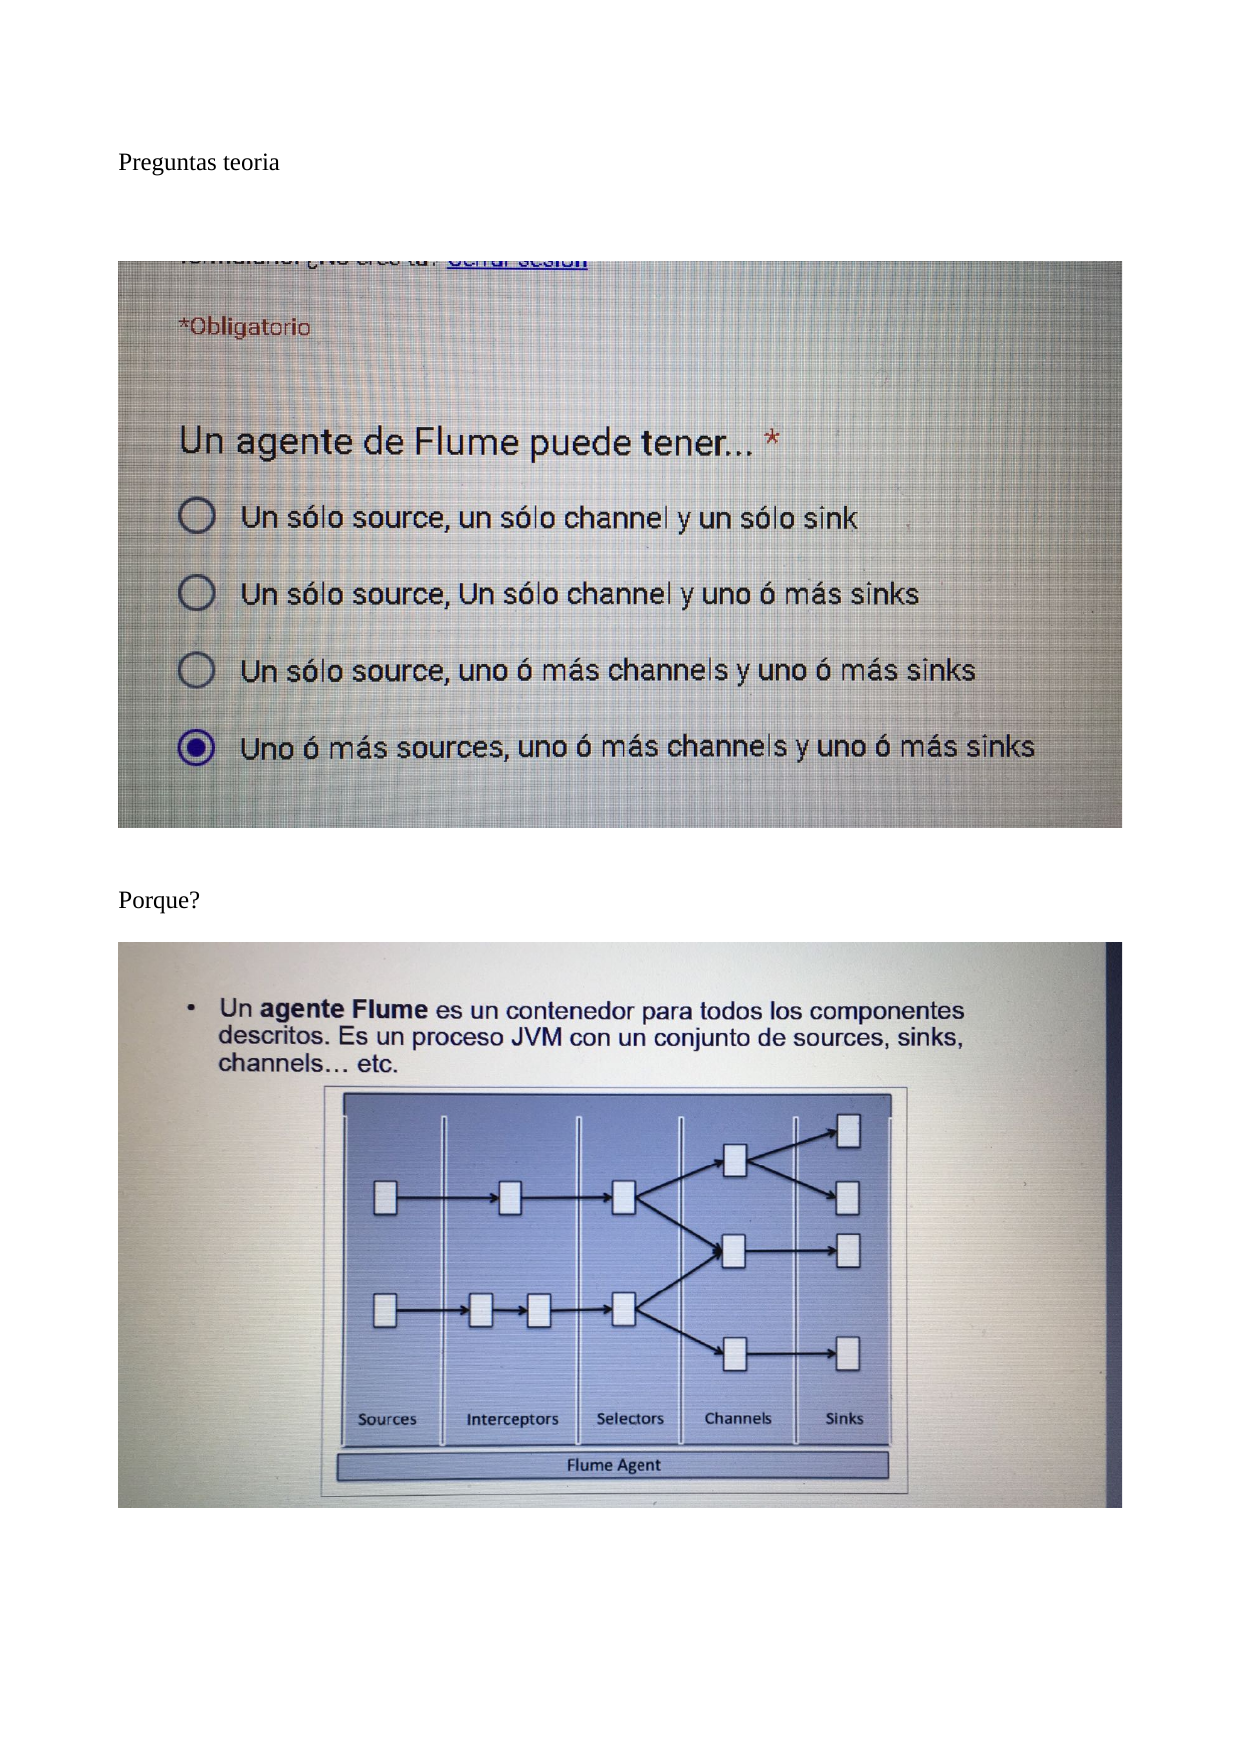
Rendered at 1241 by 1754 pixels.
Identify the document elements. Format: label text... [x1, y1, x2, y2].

text Porque? [118, 885, 1122, 913]
picture [118, 261, 1123, 828]
picture [118, 942, 1123, 1508]
text Preguntas teoria [118, 147, 1122, 176]
